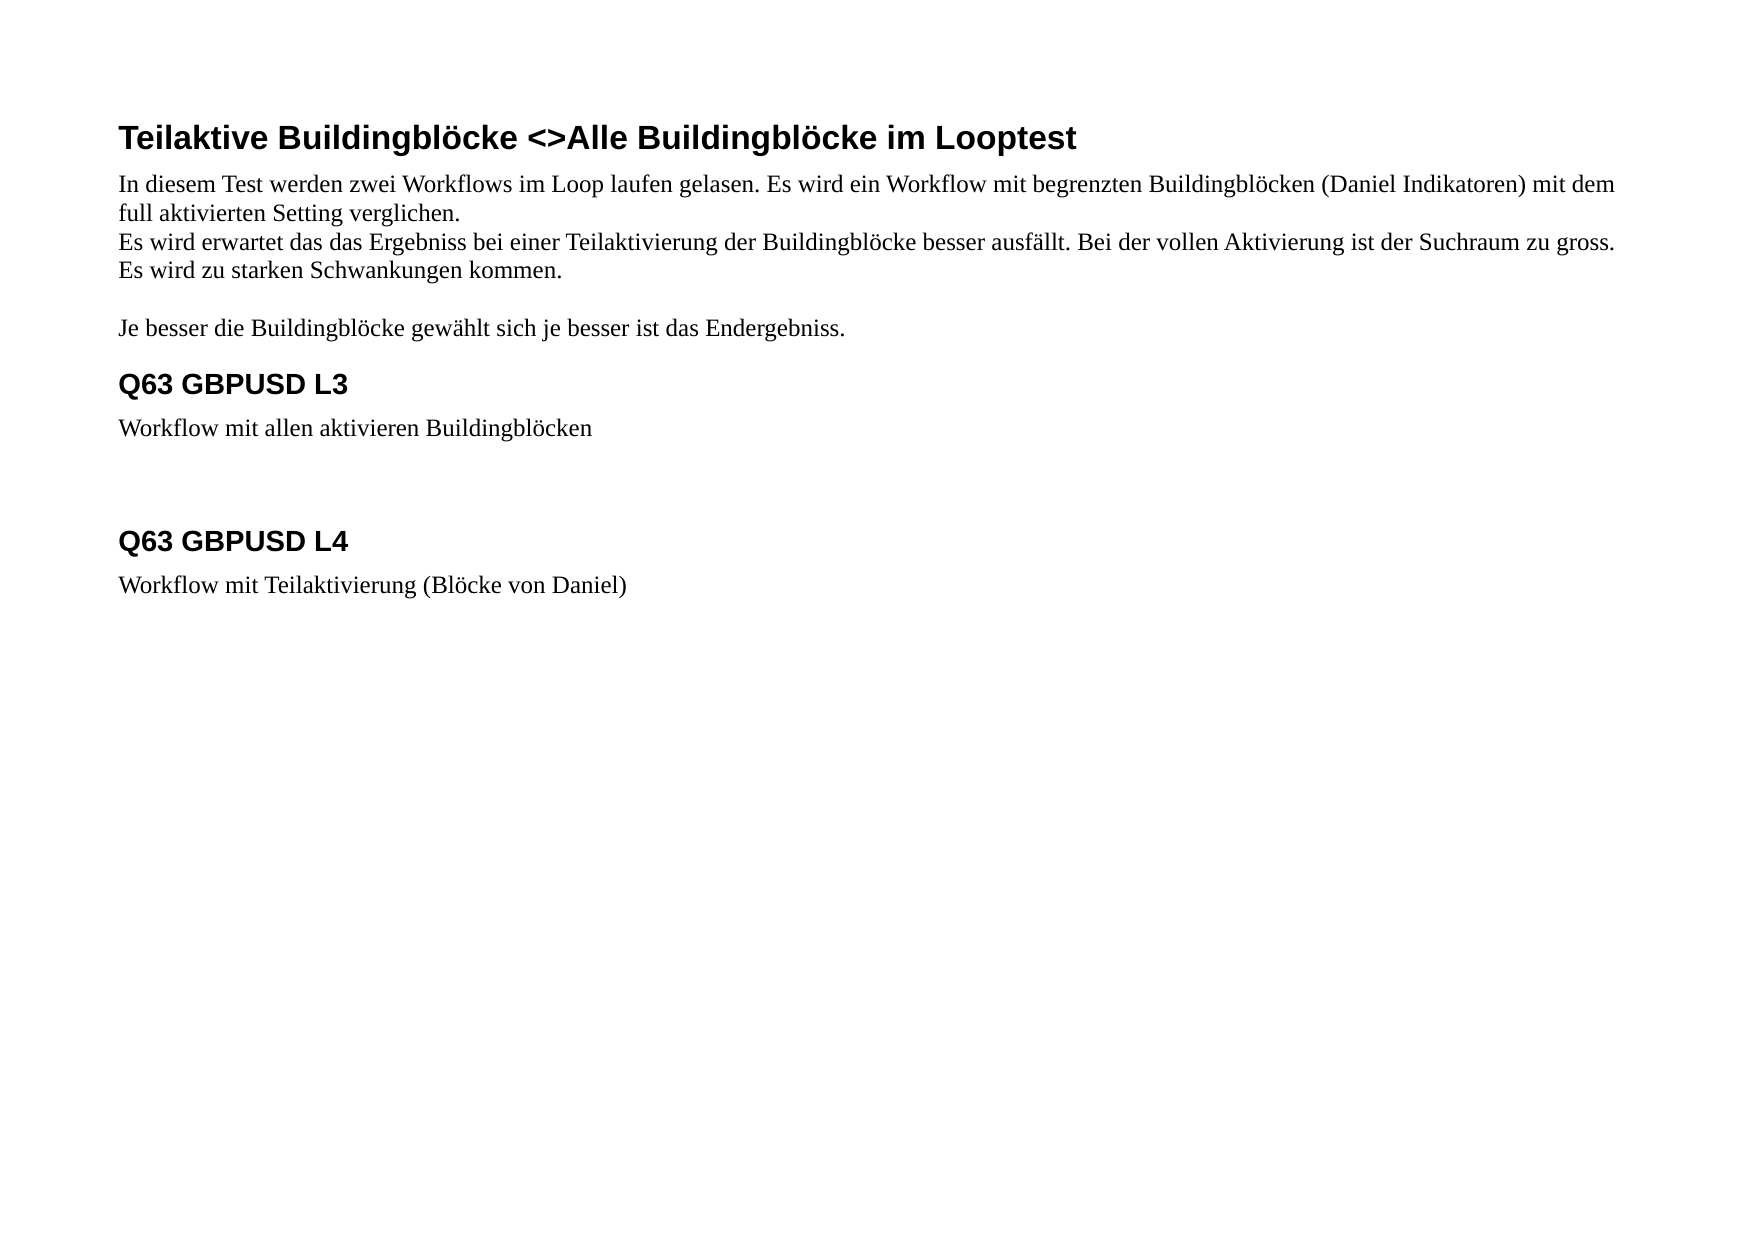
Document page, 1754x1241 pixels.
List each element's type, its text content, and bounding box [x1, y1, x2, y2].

text In diesem Test werden zwei Workflows im Loop laufen gelasen. Es wird ein Workflow mit begrenzten Buildingblöcken (Daniel Indikatoren) mit dem full aktivierten Setting verglichen. [118, 169, 1636, 227]
subtitle Q63 GBPUSD L3 [118, 367, 1636, 400]
text Je besser die Buildingblöcke gewählt sich je besser ist das Endergebniss. [118, 313, 1636, 342]
subtitle Q63 GBPUSD L4 [118, 524, 1636, 558]
subtitle Teilaktive Buildingblöcke <>Alle Buildingblöcke im Looptest [118, 118, 1636, 157]
text Workflow mit Teilaktivierung (Blöcke von Daniel) [118, 570, 1636, 599]
text Es wird erwartet das das Ergebniss bei einer Teilaktivierung der Buildingblöcke besser ausfällt. Bei der vollen Aktivierung ist der Suchraum zu gross. Es wird zu starken Schwankungen kommen. [118, 227, 1636, 284]
text Workflow mit allen aktivieren Buildingblöcken [118, 413, 1636, 442]
